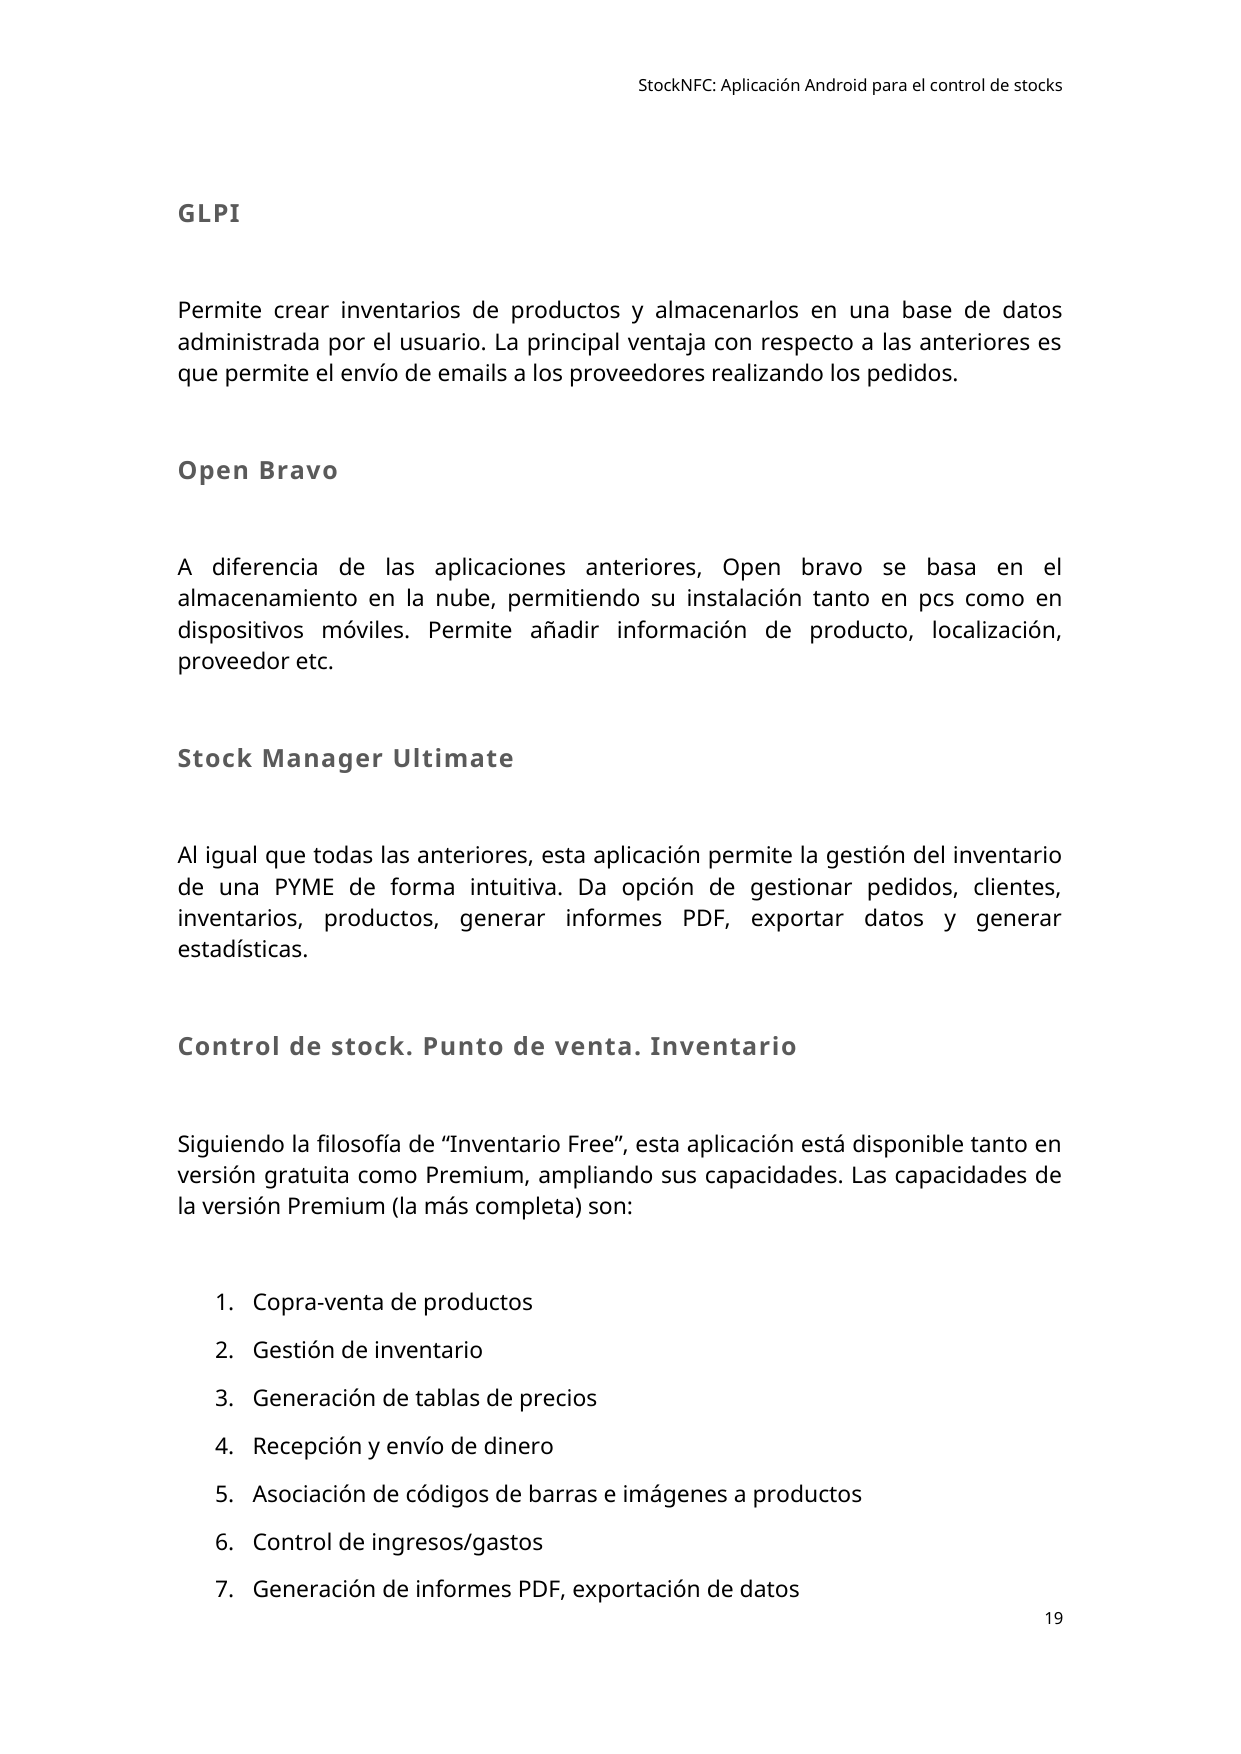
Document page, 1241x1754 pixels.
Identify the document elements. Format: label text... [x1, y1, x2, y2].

text Permite crear inventarios de productos y almacenarlos en una base de datos administrada por el usuario. La principal ventaja con respecto a las anteriores es que permite el envío de emails a los proveedores realizando los pedidos. [177, 294, 1063, 388]
text GLPI [177, 196, 1063, 229]
list Recepción y envío de dinero [215, 1430, 1063, 1461]
text Control de stock. Punto de venta. Inventario [177, 1029, 1063, 1063]
text Siguiendo la filosofía de “Inventario Free”, esta aplicación está disponible tanto en versión gratuita como Premium, ampliando sus capacidades. Las capacidades de la versión Premium (la más completa) son: [177, 1128, 1063, 1221]
text Stock Manager Ultimate [177, 741, 1063, 775]
list Generación de informes PDF, exportación de datos [215, 1573, 1063, 1605]
list Copra-venta de productos [215, 1286, 1063, 1317]
text A diferencia de las aplicaciones anteriores, Open bravo se basa en el almacenamiento en la nube, permitiendo su instalación tanto en pcs como en dispositivos móviles. Permite añadir información de producto, localización, proveedor etc. [177, 551, 1063, 676]
list Asociación de códigos de barras e imágenes a productos [215, 1478, 1063, 1509]
list Gestión de inventario [215, 1334, 1063, 1365]
text Al igual que todas las anteriores, esta aplicación permite la gestión del inventario de una PYME de forma intuitiva. Da opción de gestionar pedidos, clientes, inventarios, productos, generar informes PDF, exportar datos y generar estadísticas. [177, 839, 1063, 964]
list Generación de tablas de precios [215, 1382, 1063, 1413]
text Open Bravo [177, 452, 1063, 487]
list Control de ingresos/gastos [215, 1526, 1063, 1557]
